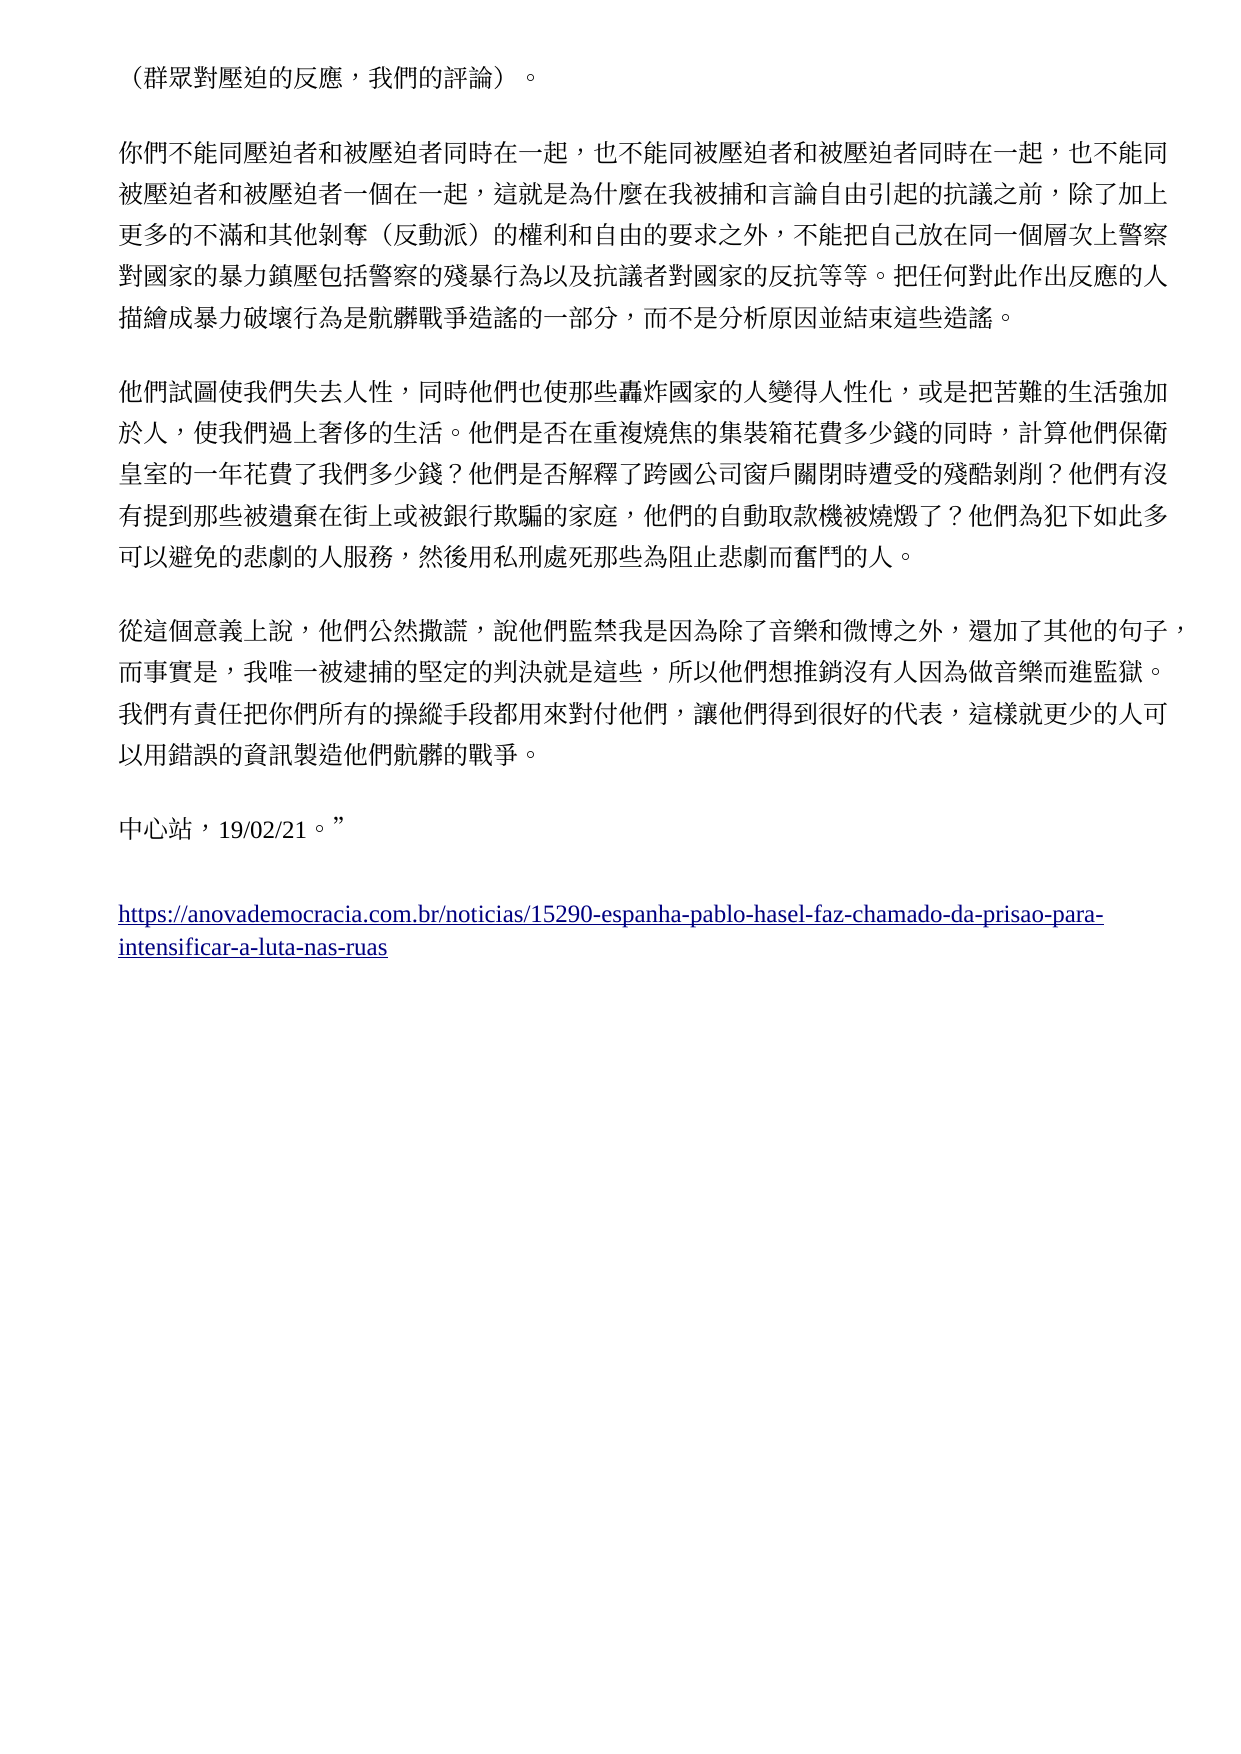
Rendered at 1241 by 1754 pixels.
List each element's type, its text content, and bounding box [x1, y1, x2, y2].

text 2021-03-05T16:30:34-03:00 喬瓦娜·謝德豪爾 ['/images/0-2021/03/international/pablohaselsecundamateria公司.jpg'] 帕布羅·哈塞爾被關押在萊伊達大學，同時向法西斯國家高呼死亡！資料圖：EFE。 2月23日，革命說唱歌手帕勃羅哈塞爾（Pablo Hasel）發表宣告，呼籲民眾“加強街頭鬥爭”。這封信被送到了宣傳群眾、民主黨人和巴勃羅本人及其律師的行動的講臺上，他們都在為自己的自由和人民的其他政治犯而戰。在19/02天裡，波南特被捕後饒舌歌手的文章也發表了。 他還向示威中被捕的6人發出了支援的資訊。 此外，在明確追求他的律師和對他的自由的法律鬥爭的攻擊，警察聯合會於2002年2月22日裁定對亞歷杭德拉·馬塔莫羅斯的誹謗和誹謗的行動，說唱歌手巴勃羅的律師已經e l。 SUP在一份宣告中解釋說，申訴是由於Has e l的律師在一家媒體發表宣告，稱“日復一日”的酷刑是由國家安全部隊和該機構造成的。 在19/02日，說唱歌手還發表了兩篇文章。其中一篇文章解釋了為什麼他的刑期從9個月延長到2年9個月的監禁：一名來自萊伊達的城市警官被指控受到襲擊，在他去他家攻擊和侮辱他之後，在巴勃羅和他的同伴錄下的一段錄影中，這段錄影顯示了一名警衛在示威中殘忍地毆打一名未成年者。後來，警衛會回到哈斯·艾爾的家中以死亡相威脅。 第二篇文章被稱為骯髒的戰爭造謠。我們這裡有一些非官方翻譯的段落： “自古以來，唯利是圖操縱資本專政的偉大手段，除其他外，都致力於陶醉，為了減少民眾對革命者的支援，或防止他們進一步消失，從而使資本主義少數民族的權力永久化，而這種權力與大多數人的民主是不相容的。他們無理取鬧地（我們不必因為有足夠的理由而訴諸謊言），不斷地發動犯罪活動，把我們留下一部分我們像怪物一樣戰鬥，危及他們的主人，他們掩蓋了真正的野獸，隱藏了他們的犯罪政策。 在這場骯髒的錯誤資訊戰爭中，他們不遺餘力地投入了數百萬美元，因為在一些事情上，他們對革命運動的謊言已經達到了指責最一貫的反法西斯分子是法西斯分子的地步。對於任何一個有最低意識的人來說都是荒謬的，但是當然，隨著數百萬人相信這些方法，意識會減慢。因此，迫切需要消除他們的謬誤，儘可能地譴責他們的作用。 每當形勢在街頭失控時，他們就會加強對侮辱的炮轟，試圖詆譭或平息鬥爭。為此，他們指望被馴化的“左派”的幫助，他們譴責一切超越非法合法性的東西，目的是阻止深刻的變化和壓垮我們。在真理的時刻，他們沒有譴責導致抗議的系統性暴力，而是將第一次暴力永久化，並譴責（群眾對壓迫的反應，我們的評論）。 你們不能同壓迫者和被壓迫者同時在一起，也不能同被壓迫者和被壓迫者同時在一起，也不能同被壓迫者和被壓迫者一個在一起，這就是為什麼在我被捕和言論自由引起的抗議之前，除了加上更多的不滿和其他剝奪（反動派）的權利和自由的要求之外，不能把自己放在同一個層次上警察對國家的暴力鎮壓包括警察的殘暴行為以及抗議者對國家的反抗等等。把任何對此作出反應的人描繪成暴力破壞行為是骯髒戰爭造謠的一部分，而不是分析原因並結束這些造謠。 他們試圖使我們失去人性，同時他們也使那些轟炸國家的人變得人性化，或是把苦難的生活強加於人，使我們過上奢侈的生活。他們是否在重複燒焦的集裝箱花費多少錢的同時，計算他們保衛皇室的一年花費了我們多少錢？他們是否解釋了跨國公司窗戶關閉時遭受的殘酷剝削？他們有沒有提到那些被遺棄在街上或被銀行欺騙的家庭，他們的自動取款機被燒燬了？他們為犯下如此多可以避免的悲劇的人服務，然後用私刑處死那些為阻止悲劇而奮鬥的人。 從這個意義上說，他們公然撒謊，說他們監禁我是因為除了音樂和微博之外，還加了其他的句子，而事實是，我唯一被逮捕的堅定的判決就是這些，所以他們想推銷沒有人因為做音樂而進監獄。我們有責任把你們所有的操縱手段都用來對付他們，讓他們得到很好的代表，這樣就更少的人可以用錯誤的資訊製造他們骯髒的戰爭。 中心站，19/02/21。” [118, 59, 1181, 846]
text https://anovademocracia.com.br/noticias/15290-espanha-pablo-hasel-faz-chamado-da-prisao-para-intensificar-a-luta-nas-ruas [118, 866, 1181, 961]
